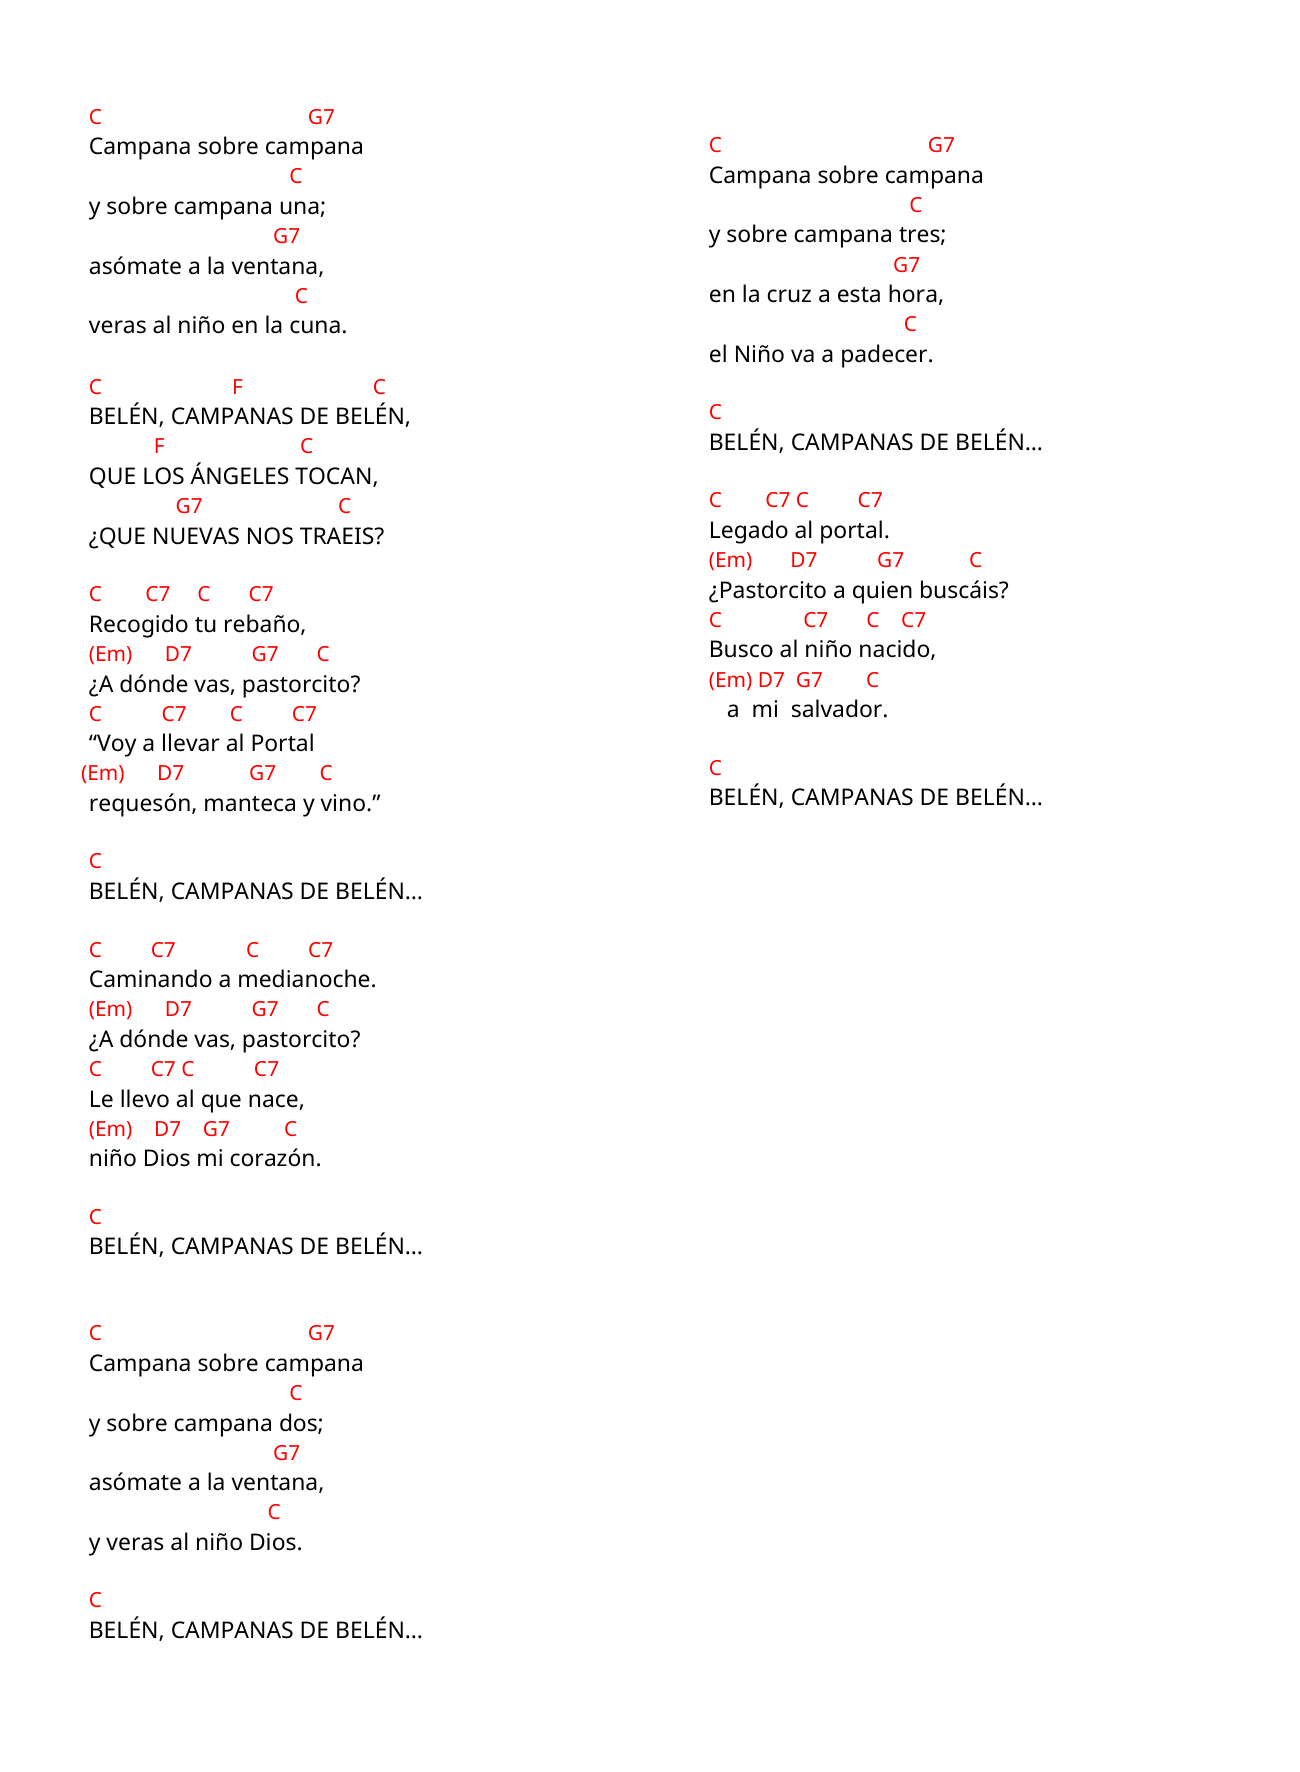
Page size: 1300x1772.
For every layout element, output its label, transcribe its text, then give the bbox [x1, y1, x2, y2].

text (Em) D7 G7 C [709, 665, 1240, 693]
text Busco al niño nacido, [709, 633, 1240, 665]
text y sobre campana tres; [709, 218, 1240, 250]
text “Voy a llevar al Portal [89, 727, 620, 758]
text Campana sobre campana [89, 130, 620, 162]
text C [89, 1497, 620, 1526]
text (Em) D7 G7 C [89, 1114, 620, 1142]
text a mi salvador. [709, 693, 1240, 724]
text G7 [89, 1438, 620, 1466]
text (Em) D7 G7 C [709, 545, 1240, 574]
text requesón, manteca y vino.” [89, 787, 620, 818]
text C F C [89, 372, 620, 400]
text C [89, 1378, 620, 1407]
text BELÉN, CAMPANAS DE BELÉN… [709, 781, 1240, 812]
text G7 [89, 221, 620, 250]
text BELÉN, CAMPANAS DE BELÉN… [709, 426, 1240, 457]
text BELÉN, CAMPANAS DE BELÉN… [89, 1614, 620, 1645]
text C [89, 281, 620, 309]
text y veras al niño Dios. [89, 1526, 620, 1557]
text C G7 [89, 1318, 620, 1347]
text C [89, 847, 620, 875]
text niño Dios mi corazón. [89, 1142, 620, 1173]
text C [709, 753, 1240, 781]
text Recogido tu rebaño, [89, 608, 620, 639]
text asómate a la ventana, [89, 1466, 620, 1497]
text C C7 C C7 [89, 579, 620, 608]
text C G7 [89, 102, 620, 130]
text asómate a la ventana, [89, 250, 620, 281]
text ¿Pastorcito a quien buscáis? [709, 574, 1240, 605]
text Caminando a medianoche. [89, 963, 620, 994]
text ¿QUE NUEVAS NOS TRAEIS? [89, 520, 620, 551]
text y sobre campana dos; [89, 1407, 620, 1438]
text C [89, 1202, 620, 1230]
text Le llevo al que nace, [89, 1082, 620, 1114]
text QUE LOS ÁNGELES TOCAN, [89, 460, 620, 491]
text BELÉN, CAMPANAS DE BELÉN… [89, 1230, 620, 1262]
text ¿A dónde vas, pastorcito? [89, 667, 620, 699]
text ¿A dónde vas, pastorcito? [89, 1023, 620, 1054]
text BELÉN, CAMPANAS DE BELÉN, [89, 400, 620, 432]
text Campana sobre campana [709, 159, 1240, 190]
text C G7 [709, 130, 1240, 159]
text F C [89, 432, 620, 460]
text (Em) D7 G7 C [89, 639, 620, 667]
text G7 [709, 250, 1240, 278]
text C C7 C C7 [89, 699, 620, 727]
text C [89, 162, 620, 190]
text y sobre campana una; [89, 190, 620, 221]
text en la cruz a esta hora, [709, 278, 1240, 309]
text C [709, 309, 1240, 338]
text C [709, 397, 1240, 426]
text BELÉN, CAMPANAS DE BELÉN… [89, 875, 620, 906]
text (Em) D7 G7 C [59, 758, 620, 787]
text C C7 C C7 [89, 1054, 620, 1082]
text G7 C [89, 491, 620, 520]
text C [709, 190, 1240, 218]
text (Em) D7 G7 C [89, 994, 620, 1023]
text veras al niño en la cuna. [89, 309, 620, 341]
text C [89, 1586, 620, 1614]
text C C7 C C7 [709, 486, 1240, 514]
text Legado al portal. [709, 514, 1240, 545]
text C C7 C C7 [709, 605, 1240, 633]
text el Niño va a padecer. [709, 338, 1240, 369]
text C C7 C C7 [89, 935, 620, 963]
text Campana sobre campana [89, 1347, 620, 1378]
